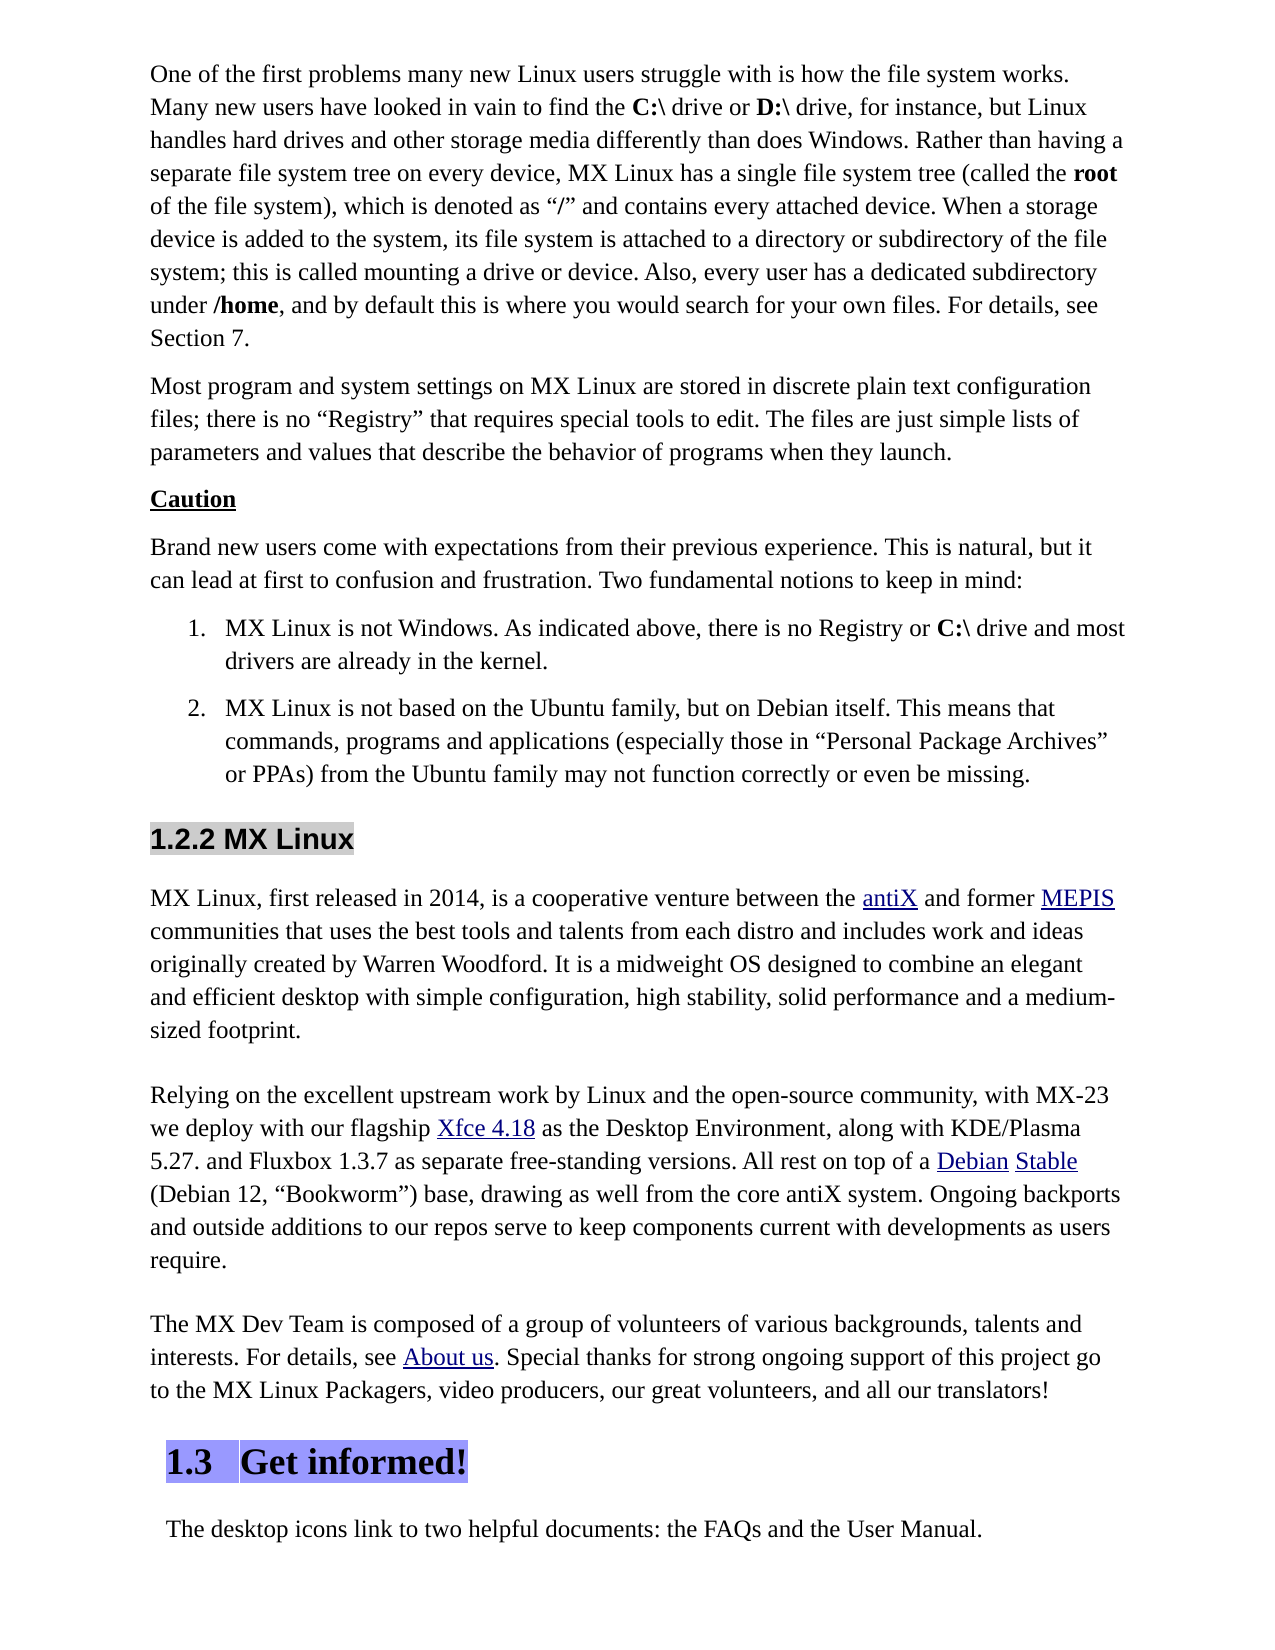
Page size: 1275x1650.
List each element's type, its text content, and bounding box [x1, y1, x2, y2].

subtitle 1.2.2 MX Linux [354, 822, 1125, 855]
text Relying on the excellent upstream work by Linux and the open-source community, with MX-23 we deploy with our flagship Xfce 4.18 as the Desktop Environment, along with KDE/Plasma 5.27. and Fluxbox 1.3.7 as separate free-standing versions. All rest on top of a Debian Stable (Debian 12, “Bookworm”) base, drawing as well from the core antiX system. Ongoing backports and outside additions to our repos serve to keep components current with developments as users require. [150, 1080, 1125, 1274]
text The MX Dev Team is composed of a group of volunteers of various backgrounds, talents and interests. For details, see About us. Special thanks for strong ongoing support of this project go to the MX Linux Packagers, video producers, our great volunteers, and all our translators! [150, 1309, 1125, 1404]
text One of the first problems many new Linux users struggle with is how the file system works. Many new users have looked in vain to find the C:\ drive or D:\ drive, for instance, but Linux handles hard drives and other storage media differently than does Windows. Rather than having a separate file system tree on every device, MX Linux has a single file system tree (called the root of the file system), which is denoted as “/” and contains every attached device. When a storage device is added to the system, its file system is attached to a directory or subdirectory of the file system; this is called mounting a drive or device. Also, every user has a dedicated subdirectory under /home, and by default this is where you would search for your own files. For details, see Section 7. [150, 59, 1125, 352]
text Caution [150, 484, 1125, 513]
text Most program and system settings on MX Linux are stored in discrete plain text configuration files; there is no “Registry” that requires special tools to edit. The files are just simple lists of parameters and values that describe the behavior of programs when they launch. [150, 371, 1125, 466]
list MX Linux is not Windows. As indicated above, there is no Registry or C:\ drive and most drivers are already in the kernel. [187, 613, 1125, 674]
text MX Linux, first released in 2014, is a cooperative venture between the antiX and former MEPIS communities that uses the best tools and talents from each distro and includes work and ideas originally created by Warren Woodford. It is a midweight OS designed to combine an elegant and efficient desktop with simple configuration, high stability, solid performance and a medium-sized footprint. [150, 883, 1125, 1044]
text Brand new users come with expectations from their previous experience. This is natural, but it can lead at first to confusion and frustration. Two fundamental notions to keep in mind: [150, 532, 1125, 594]
list MX Linux is not based on the Ubuntu family, but on Debian itself. This means that commands, programs and applications (especially those in “Personal Package Archives” or PPAs) from the Ubuntu family may not function correctly or even be missing. [187, 693, 1125, 788]
text The desktop icons link to two helpful documents: the FAQs and the User Manual. [166, 1514, 1109, 1543]
subtitle 1.3 Get informed! [166, 1439, 1109, 1483]
